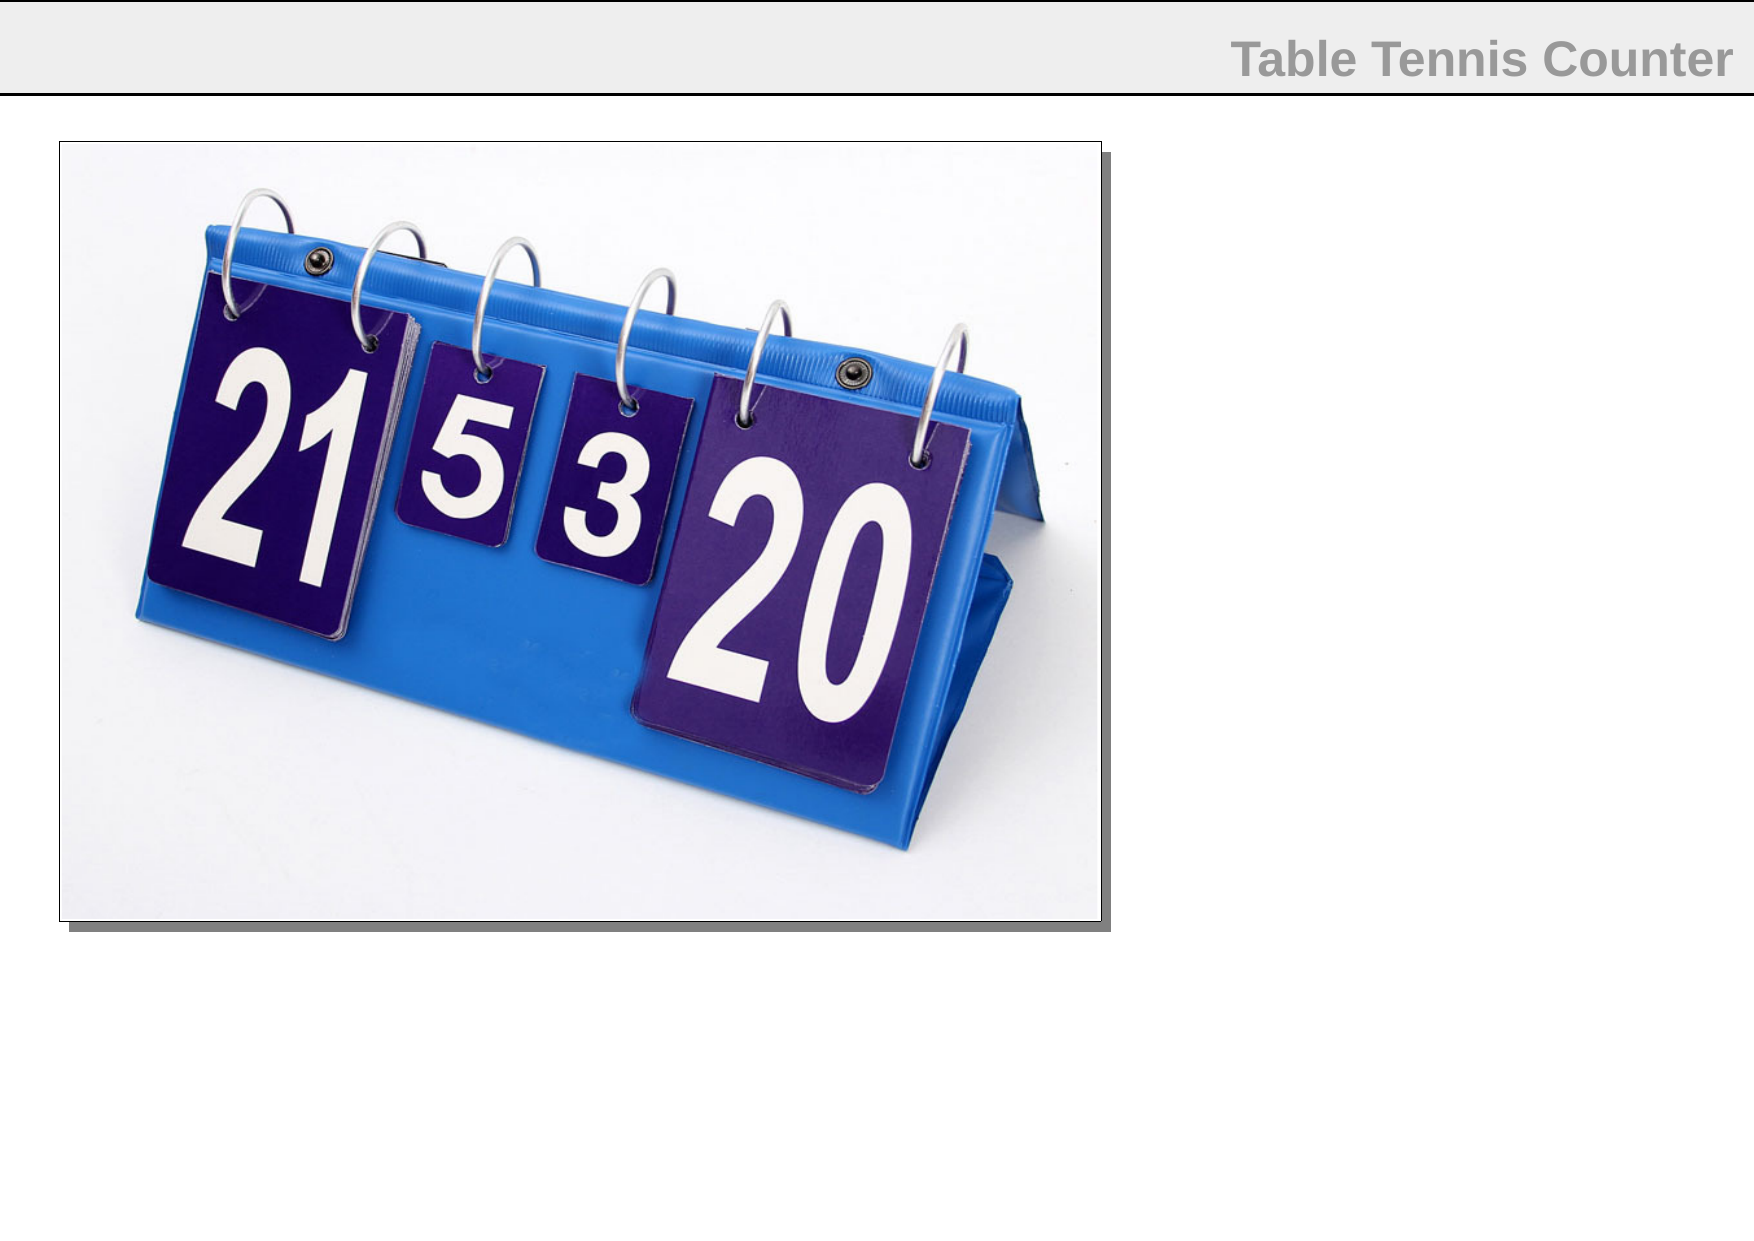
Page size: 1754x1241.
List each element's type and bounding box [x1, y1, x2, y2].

picture [61, 144, 1098, 919]
